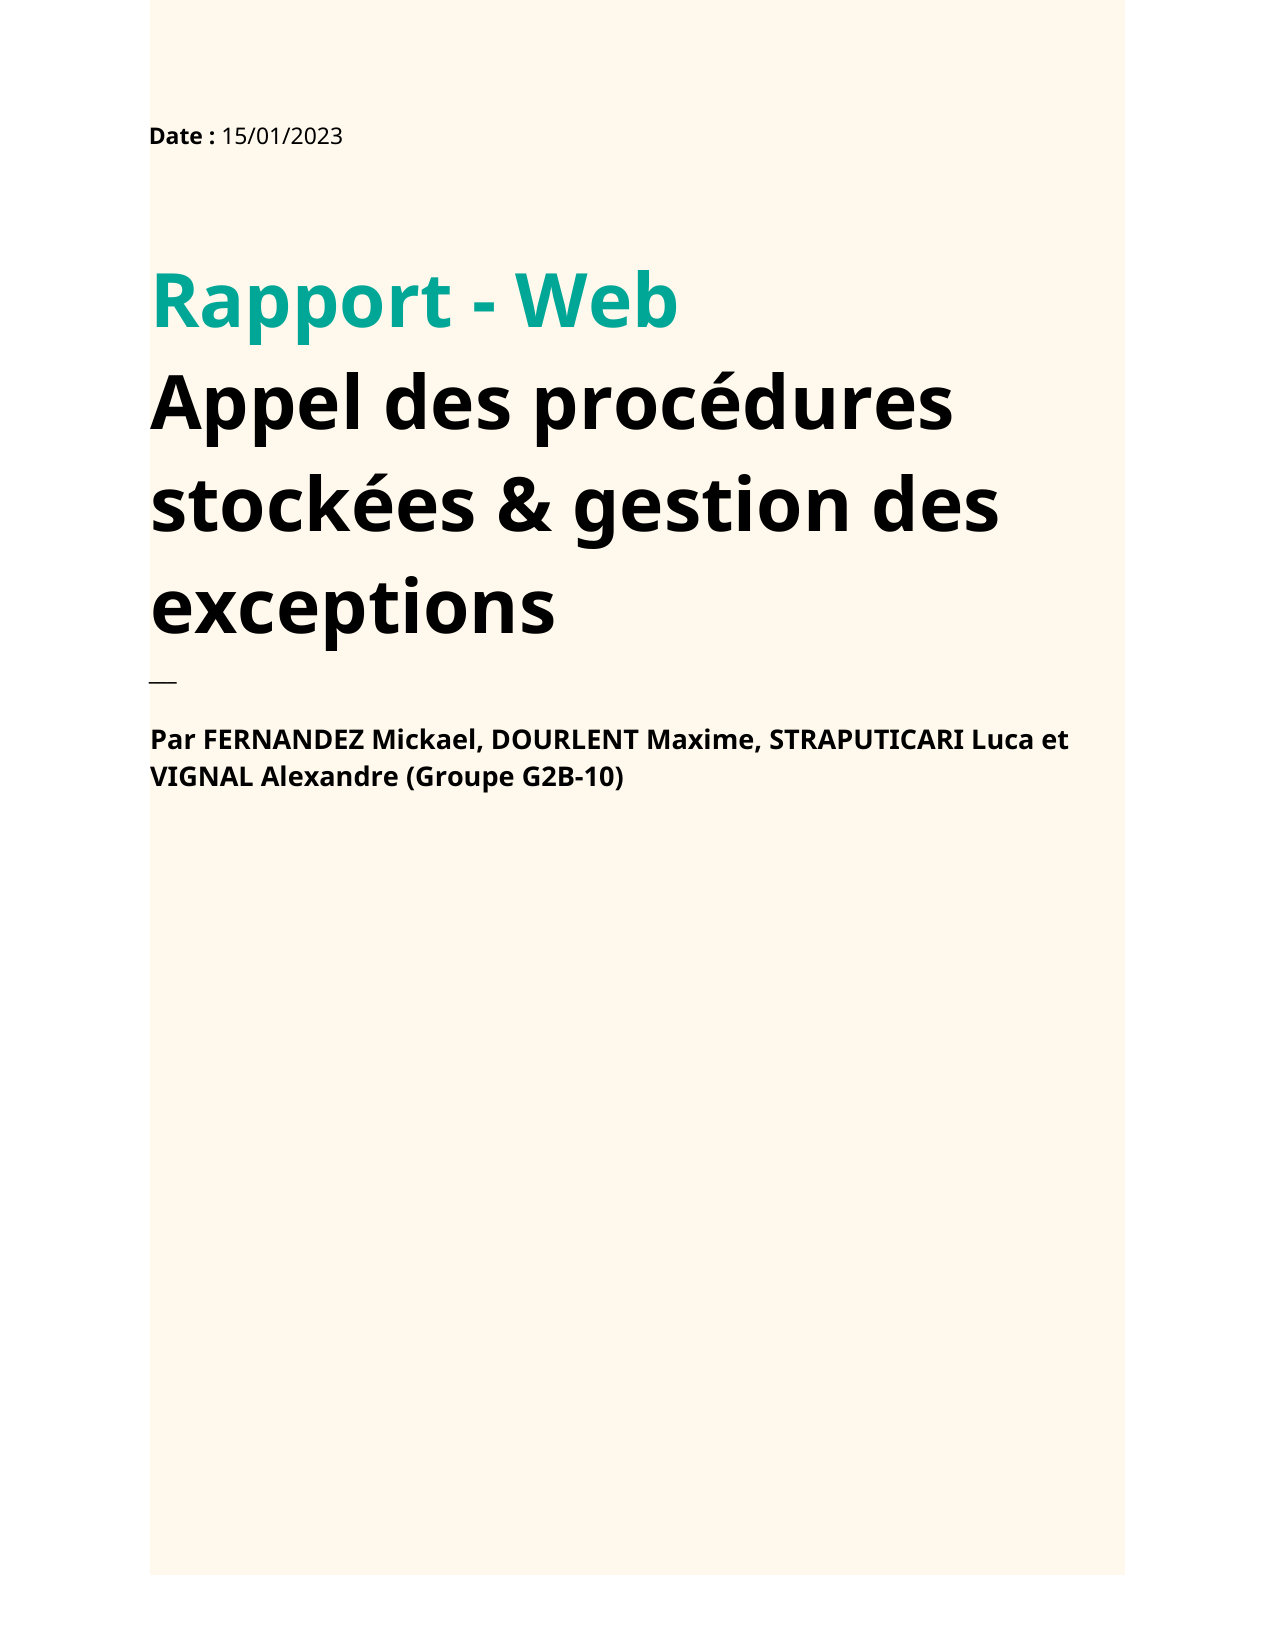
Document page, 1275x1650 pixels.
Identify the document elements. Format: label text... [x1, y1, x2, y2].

text ___ [148, 656, 1127, 687]
text Date : 15/01/2023 [148, 120, 1127, 151]
subtitle Par FERNANDEZ Mickael, DOURLENT Maxime, STRAPUTICARI Luca et VIGNAL Alexandre (Groupe G2B-10) [150, 720, 1125, 794]
title Rapport - Web Appel des procédures stockées & gestion des exceptions [150, 247, 1125, 656]
